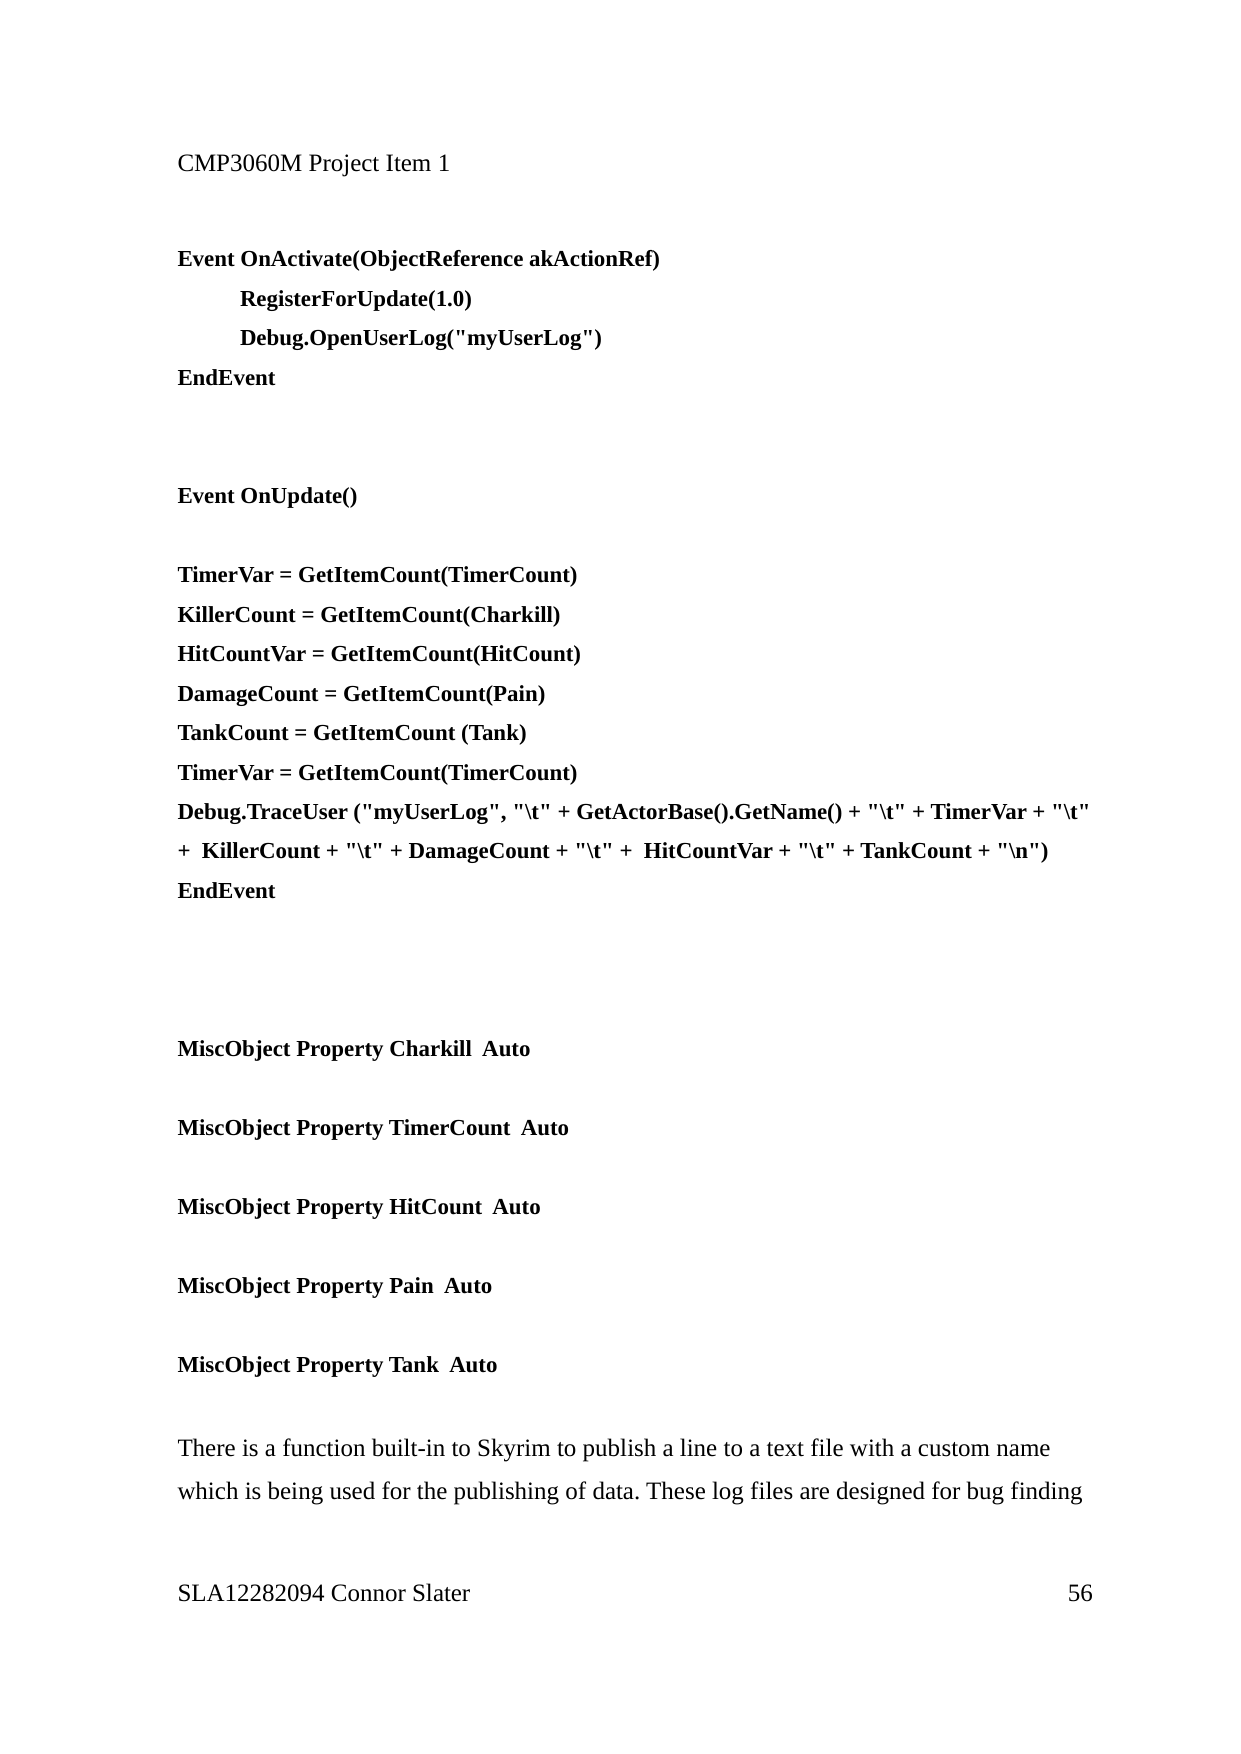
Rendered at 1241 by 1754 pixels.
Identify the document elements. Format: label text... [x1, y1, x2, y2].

text EndEvent [177, 364, 1093, 390]
text Debug.TraceUser ("myUserLog", "\t" + GetActorBase().GetName() + "\t" + TimerVar + "\t" + KillerCount + "\t" + DamageCount + "\t" + HitCountVar + "\t" + TankCount + "\n") [177, 798, 1093, 864]
text KillerCount = GetItemCount(Charkill) [177, 601, 1093, 627]
text TimerVar = GetItemCount(TimerCount) [177, 758, 1093, 785]
text There is a function built-in to Skyrim to publish a line to a text file with a custom name which is being used for the publishing of data. These log files are designed for bug finding [177, 1433, 1093, 1505]
text MiscObject Property Charkill Auto [177, 1035, 1093, 1061]
text EndEvent [177, 877, 1093, 903]
text TimerVar = GetItemCount(TimerCount) [177, 561, 1093, 587]
text MiscObject Property Tank Auto [177, 1351, 1093, 1377]
text MiscObject Property TimerCount Auto [177, 1114, 1093, 1140]
text MiscObject Property Pain Auto [177, 1272, 1093, 1298]
text RegisterForUpdate(1.0) [177, 285, 1093, 311]
text HitCountVar = GetItemCount(HitCount) [177, 640, 1093, 666]
text DamageCount = GetItemCount(Pain) [177, 679, 1093, 706]
text Event OnUpdate() [177, 482, 1093, 508]
text Debug.OpenUserLog("myUserLog") [177, 324, 1093, 351]
text MiscObject Property HitCount Auto [177, 1193, 1093, 1219]
text TankCount = GetItemCount (Tank) [177, 719, 1093, 745]
text Event OnActivate(ObjectReference akActionRef) [177, 245, 1093, 272]
